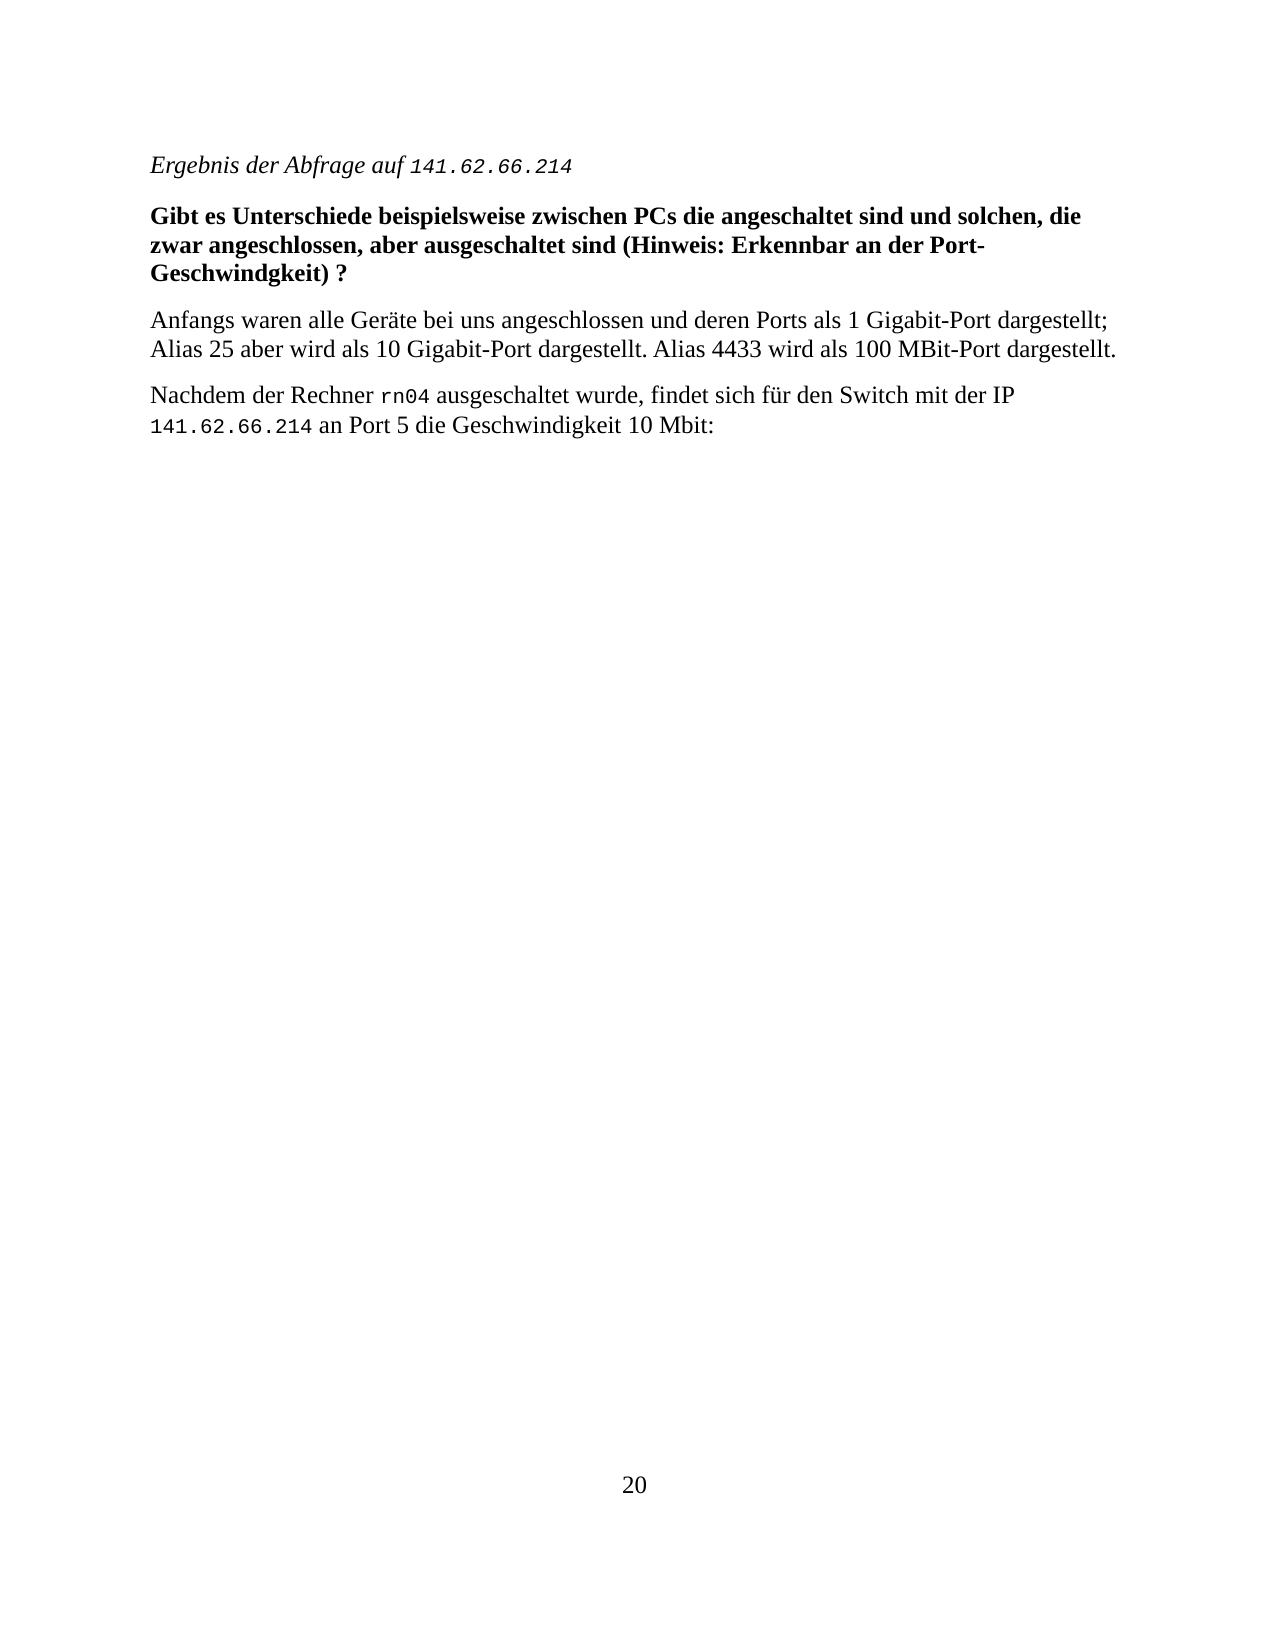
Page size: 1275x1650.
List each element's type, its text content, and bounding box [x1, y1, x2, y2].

text Nachdem der Rechner rn04 ausgeschaltet wurde, findet sich für den Switch mit der IP 141.62.66.214 an Port 5 die Geschwindigkeit 10 Mbit: [150, 381, 1125, 440]
text Ergebnis der Abfrage auf 141.62.66.214 [150, 150, 1125, 179]
text Gibt es Unterschiede beispielsweise zwischen PCs die angeschaltet sind und solchen, die zwar angeschlossen, aber ausgeschaltet sind (Hinweis: Erkennbar an der Port-Geschwindgkeit) ? [150, 201, 1125, 287]
text Anfangs waren alle Geräte bei uns angeschlossen und deren Ports als 1 Gigabit-Port dargestellt; Alias 25 aber wird als 10 Gigabit-Port dargestellt. Alias 4433 wird als 100 MBit-Port dargestellt. [150, 305, 1125, 363]
